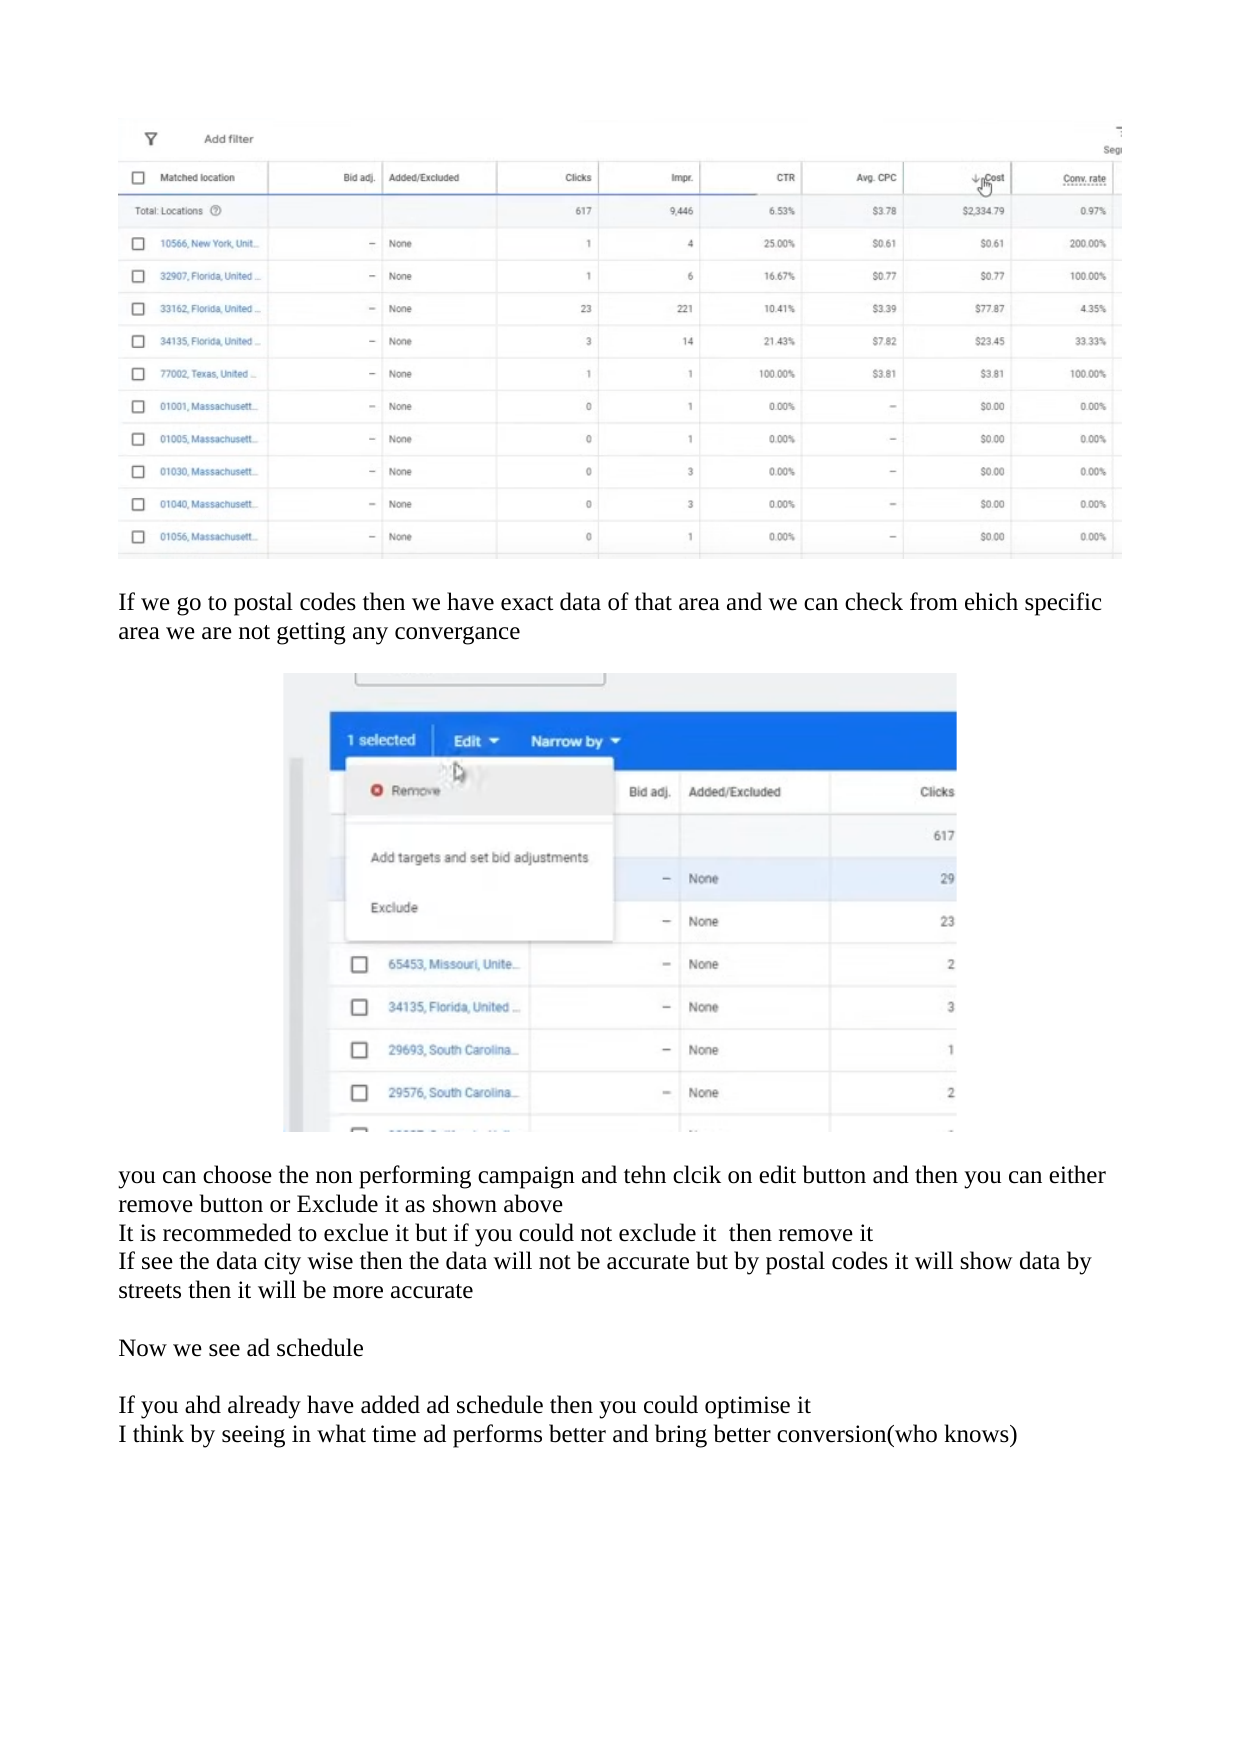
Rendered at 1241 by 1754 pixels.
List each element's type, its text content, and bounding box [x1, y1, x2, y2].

picture [118, 118, 1122, 559]
text If you ahd already have added ad schedule then you could optimise it [118, 1390, 1122, 1419]
text It is recommeded to exclue it but if you could not exclude it then remove it [118, 1218, 1122, 1246]
text I think by seeing in what time ad performs better and bring better conversion(who knows) [118, 1419, 1122, 1448]
text If we go to postal codes then we have exact data of that area and we can check from ehich specific area we are not getting any convergance [118, 587, 1122, 645]
picture [283, 673, 957, 1132]
text you can choose the non performing campaign and tehn clcik on edit button and then you can either remove button or Exclude it as shown above [118, 1160, 1122, 1218]
text If see the data city wise then the data will not be accurate but by postal codes it will show data by streets then it will be more accurate [118, 1246, 1122, 1304]
text Now we see ad schedule [118, 1333, 1122, 1361]
